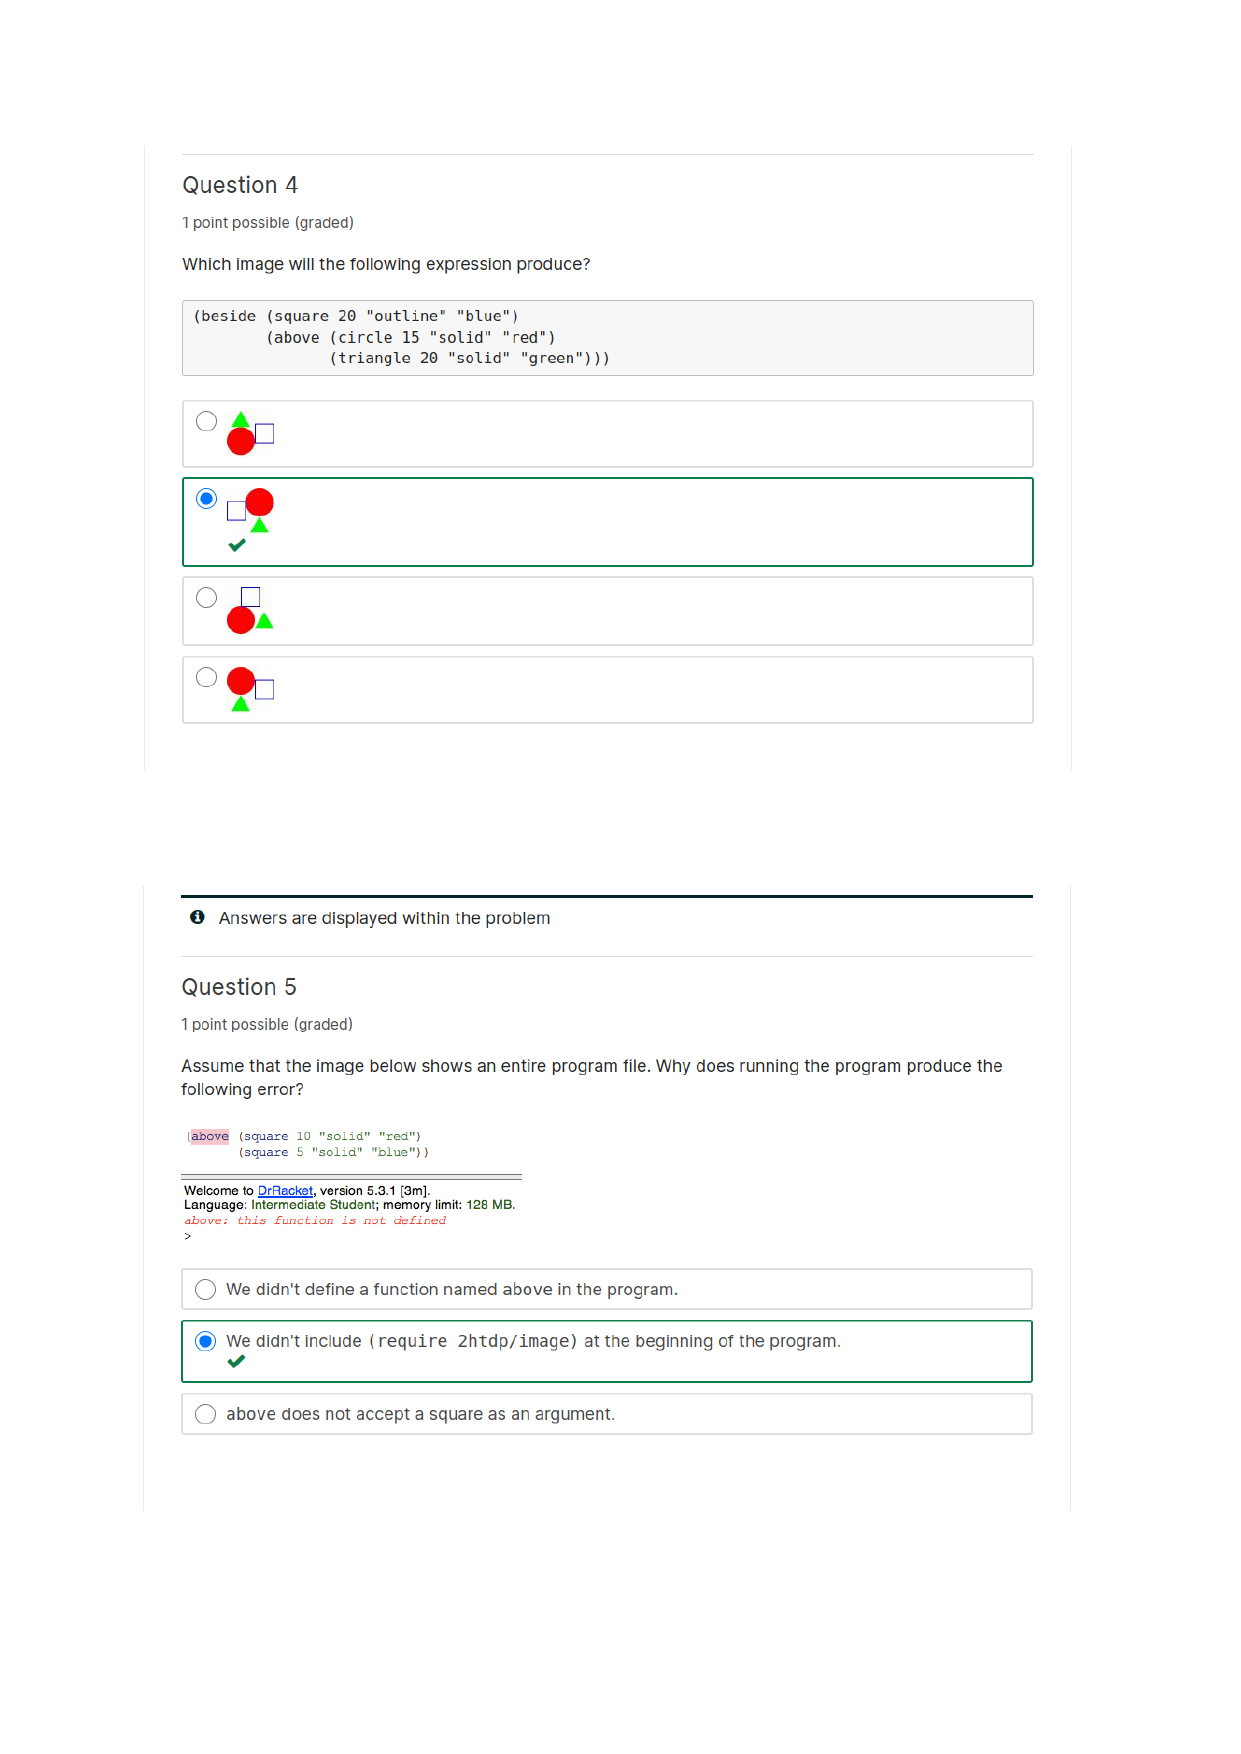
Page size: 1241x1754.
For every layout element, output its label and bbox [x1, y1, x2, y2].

picture [118, 886, 1123, 1511]
picture [118, 146, 1123, 771]
